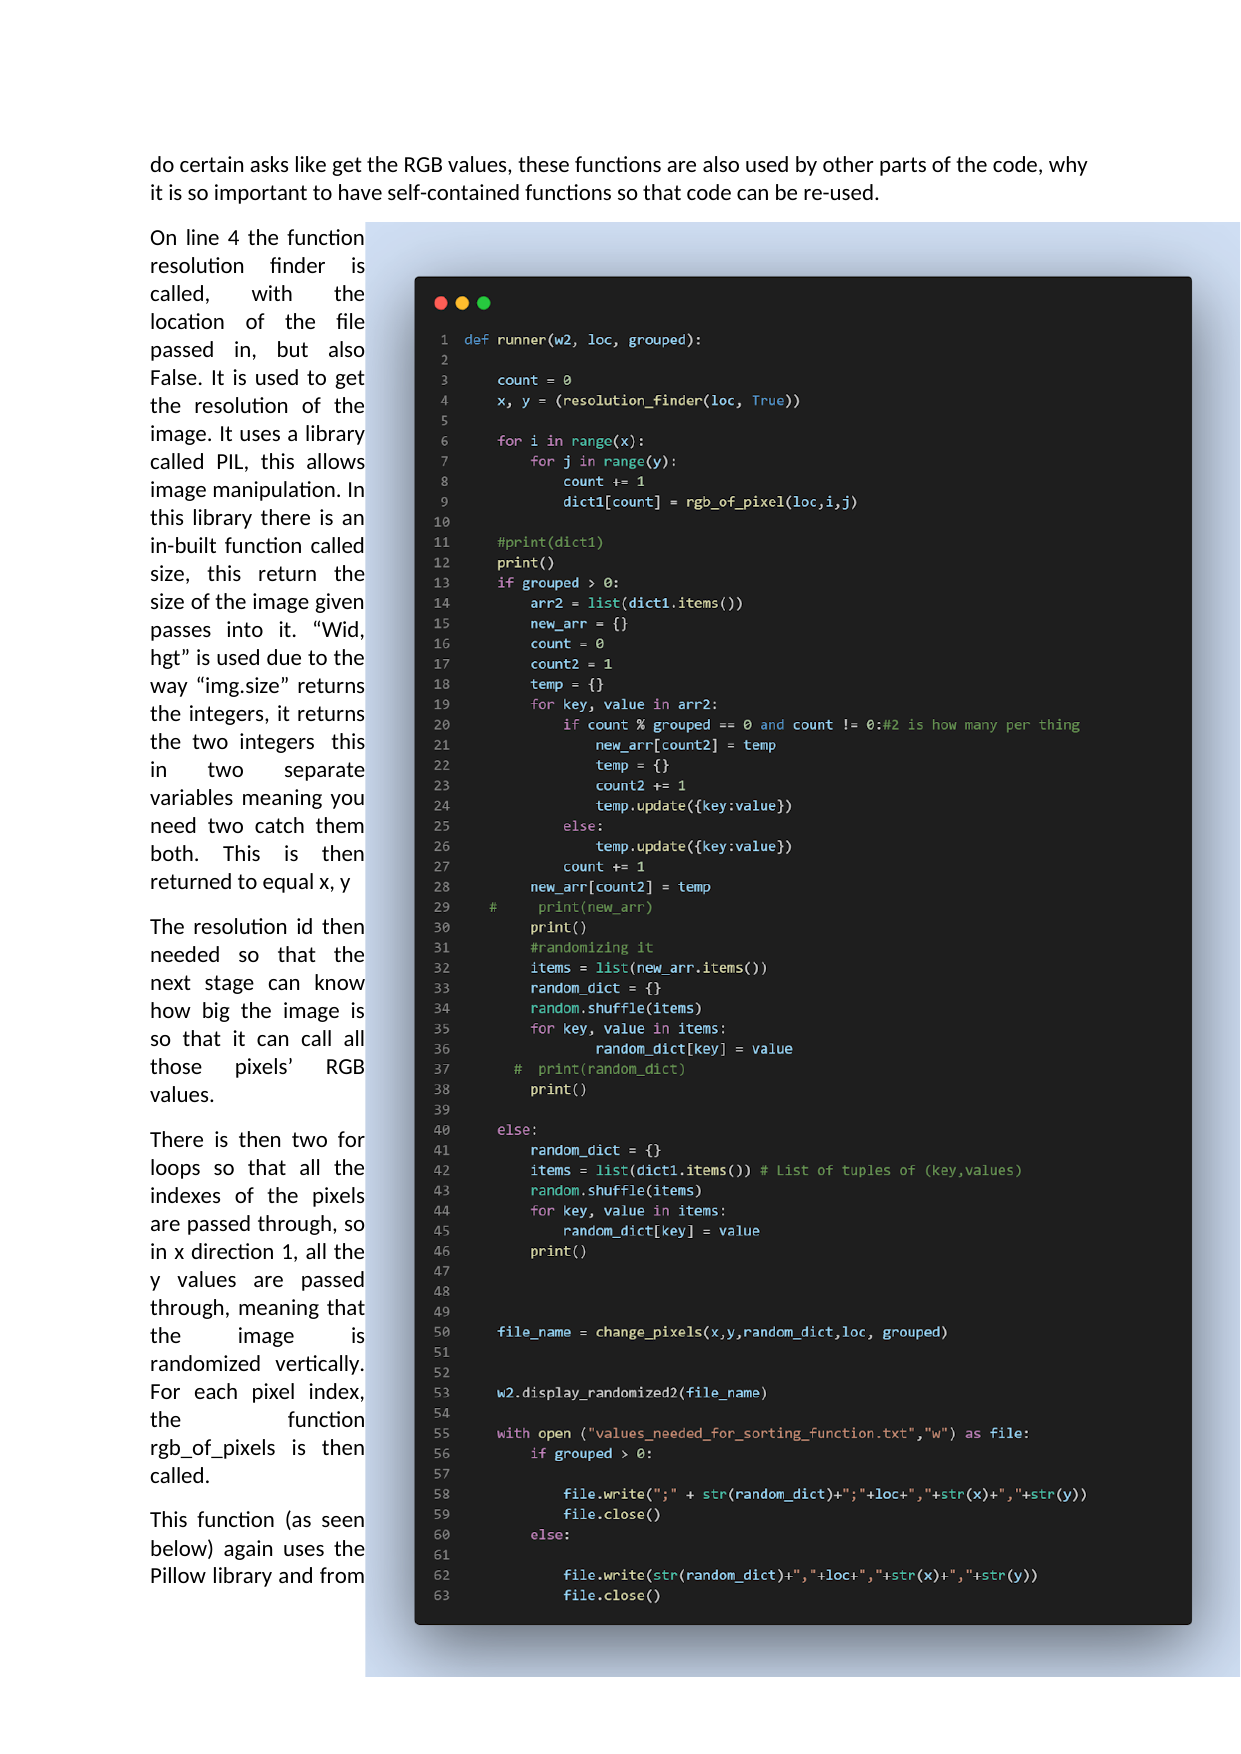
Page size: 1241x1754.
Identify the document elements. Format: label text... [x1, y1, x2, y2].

text do certain asks like get the RGB values, these functions are also used by other parts of the code, why it is so important to have self-contained functions so that code can be re-used. [150, 150, 1090, 206]
text There is then two for loops so that all the indexes of the pixels are passed through, so in x direction 1, all the y values are passed through, meaning that the image is randomized vertically. For each pixel index, the function rgb_of_pixels is then called. [150, 1125, 365, 1489]
text This function (as seen below) again uses the Pillow library and from [150, 1506, 365, 1590]
text On line 4 the function resolution finder is called, with the location of the file passed in, but also False. It is used to get the resolution of the image. It uses a library called PIL, this allows image manipulation. In this library there is an in-built function called size, this return the size of the image given passes into it. “Wid, hgt” is used due to the way “img.size” returns the integers, it returns the two integers this in two separate variables meaning you need two catch them both. This is then returned to equal x, y [150, 223, 365, 895]
text The resolution id then needed so that the next stage can know how big the image is so that it can call all those pixels’ RGB values. [150, 912, 365, 1108]
